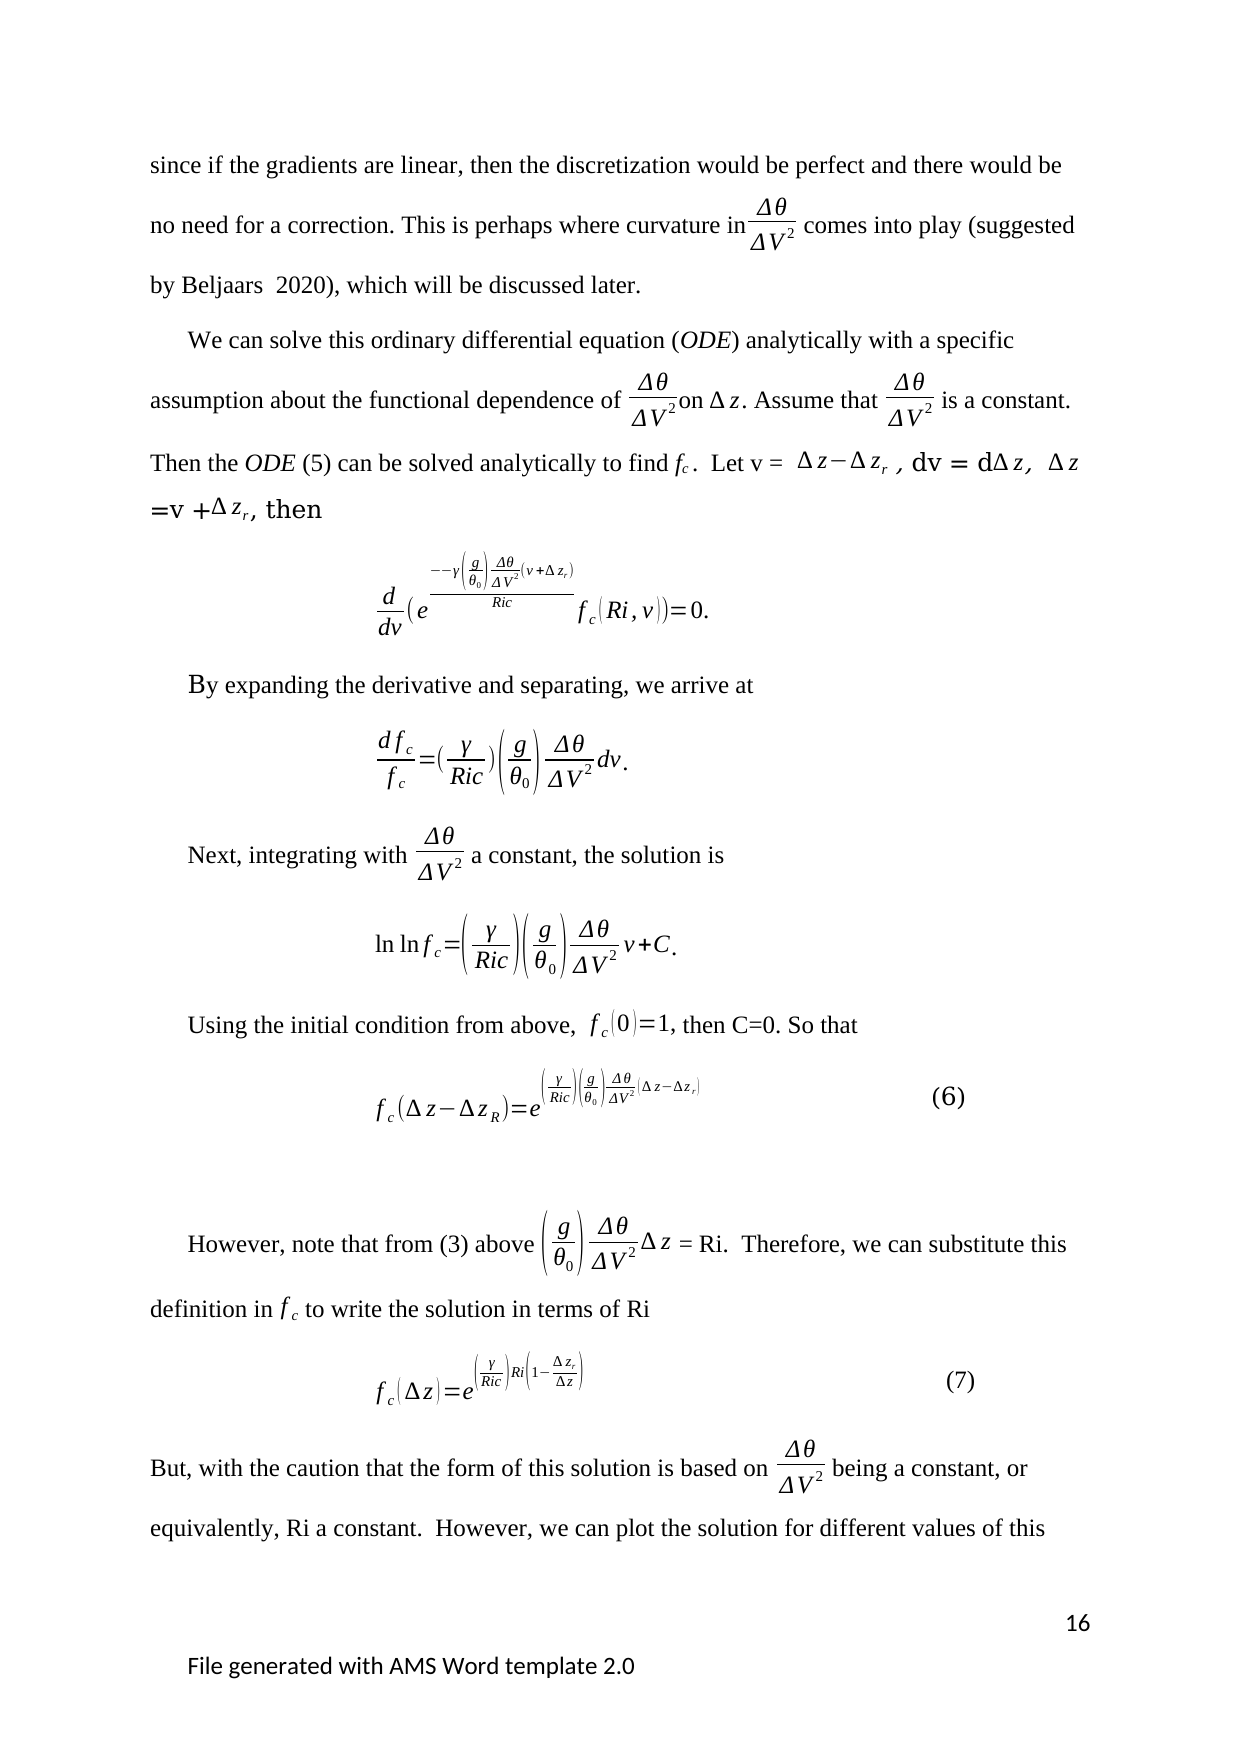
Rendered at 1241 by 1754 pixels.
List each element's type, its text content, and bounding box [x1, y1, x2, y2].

text We can solve this ordinary differential equation (ODE) analytically with a specific assumption about the functional dependence of on . Assume that is a constant. Then the ODE (5) can be solved analytically to find fc . Let v = , dv = d, =v +, then [150, 326, 1090, 524]
text (6) [150, 1068, 1090, 1126]
text However, note that from (3) above = Ri. Therefore, we can substitute this definition in to write the solution in terms of Ri [150, 1209, 1090, 1324]
text But, with the caution that the form of this solution is based on being a constant, or equivalently, Ri a constant. However, we can plot the solution for different values of this constant ( ) or Ri. Thus, while this form shows what the solution might look like for different Ri, the form of the solution might be different if the variation of Ri with z had been included in the solution of the ODE. Since the solution is not exact for the general case (i.e. Ri not a constant) to partially account for this uncertainty, we add a variable (D) to explore the sensitivity of the correction function [150, 1436, 1090, 1541]
text (7) [150, 1351, 1090, 1409]
text Next, integrating with a constant, the solution is [150, 823, 1090, 885]
text . [150, 912, 1090, 981]
text since if the gradients are linear, then the discretization would be perfect and there would be no need for a correction. This is perhaps where curvature in comes into play (suggested by Beljaars 2020), which will be discussed later. [150, 150, 1090, 299]
text By expanding the derivative and separating, we arrive at [150, 669, 1090, 699]
text Using the initial condition from above, then C=0. So that [150, 1008, 1090, 1041]
text . [150, 726, 1090, 796]
